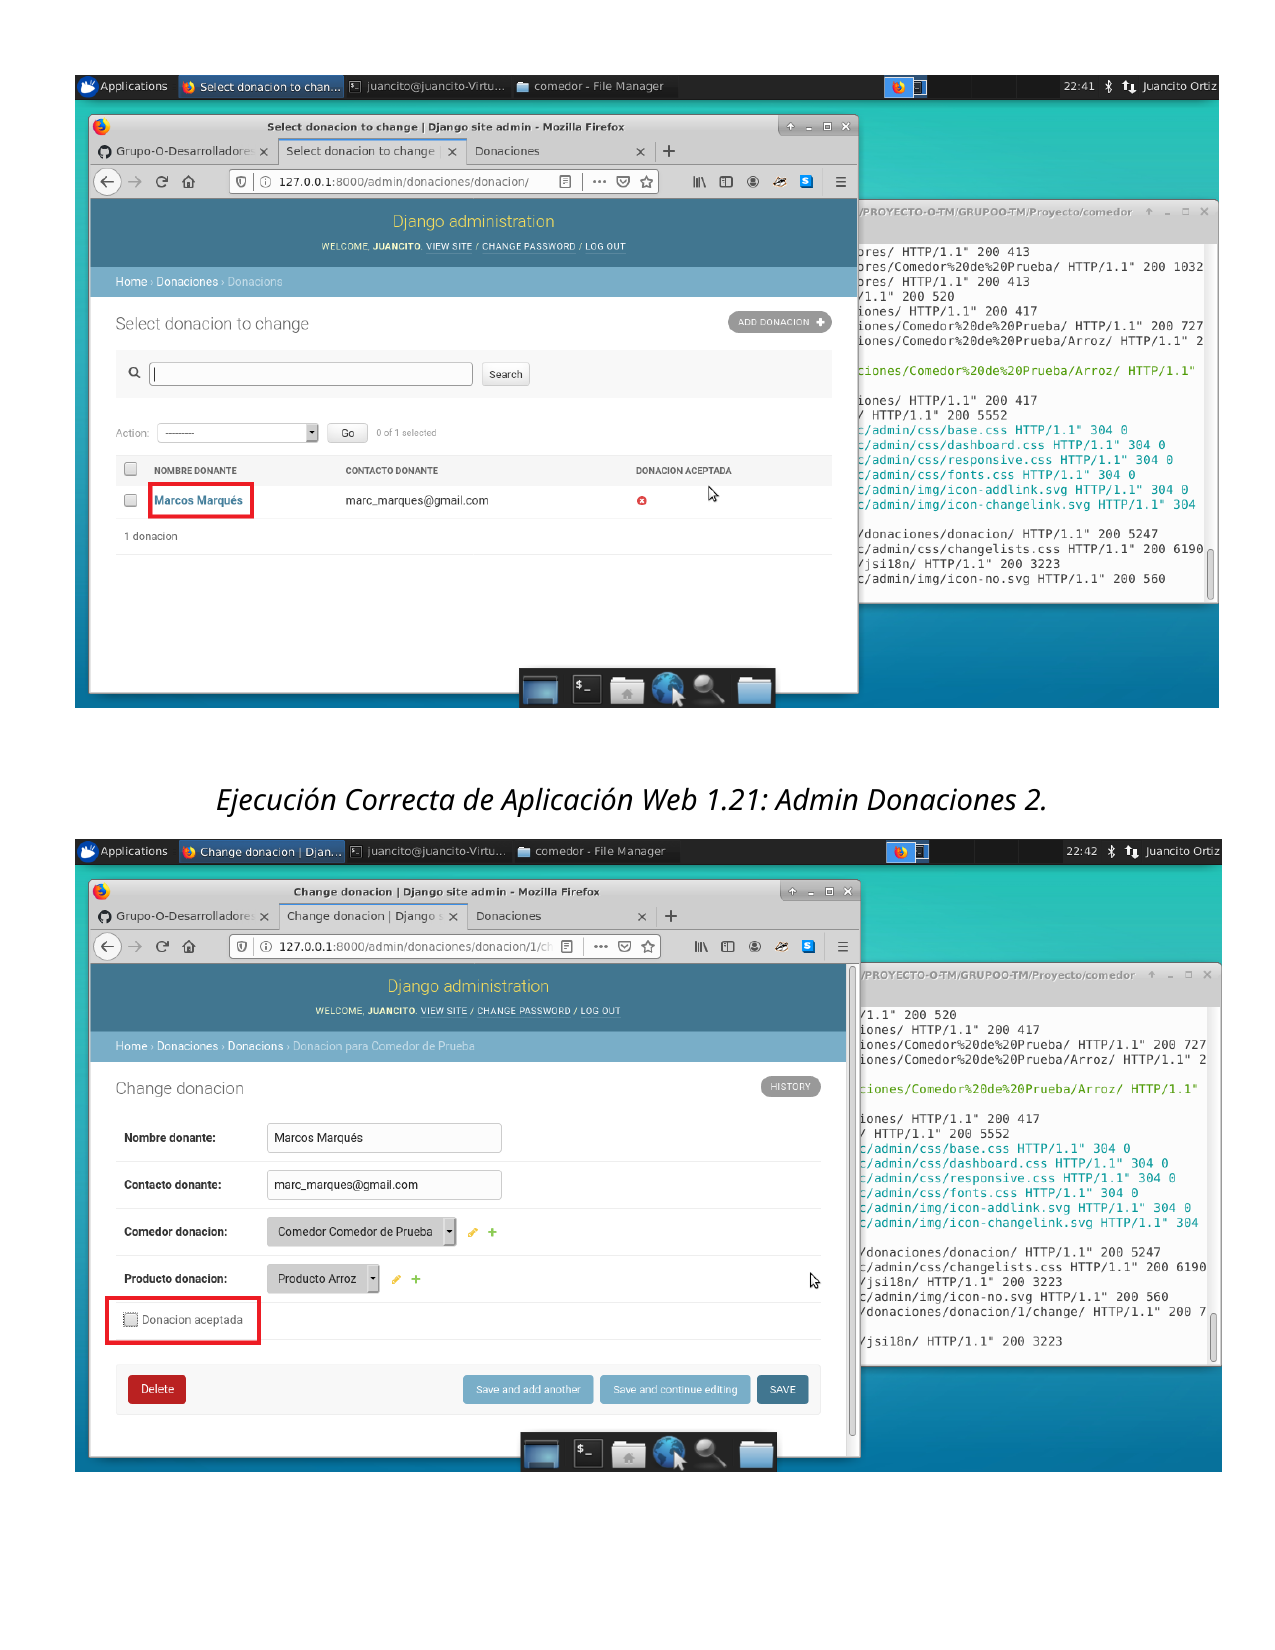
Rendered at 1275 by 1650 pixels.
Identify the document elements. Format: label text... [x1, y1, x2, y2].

list Ejecución Correcta de Aplicación Web 1.21: Admin Donaciones 2. [75, 780, 1200, 819]
